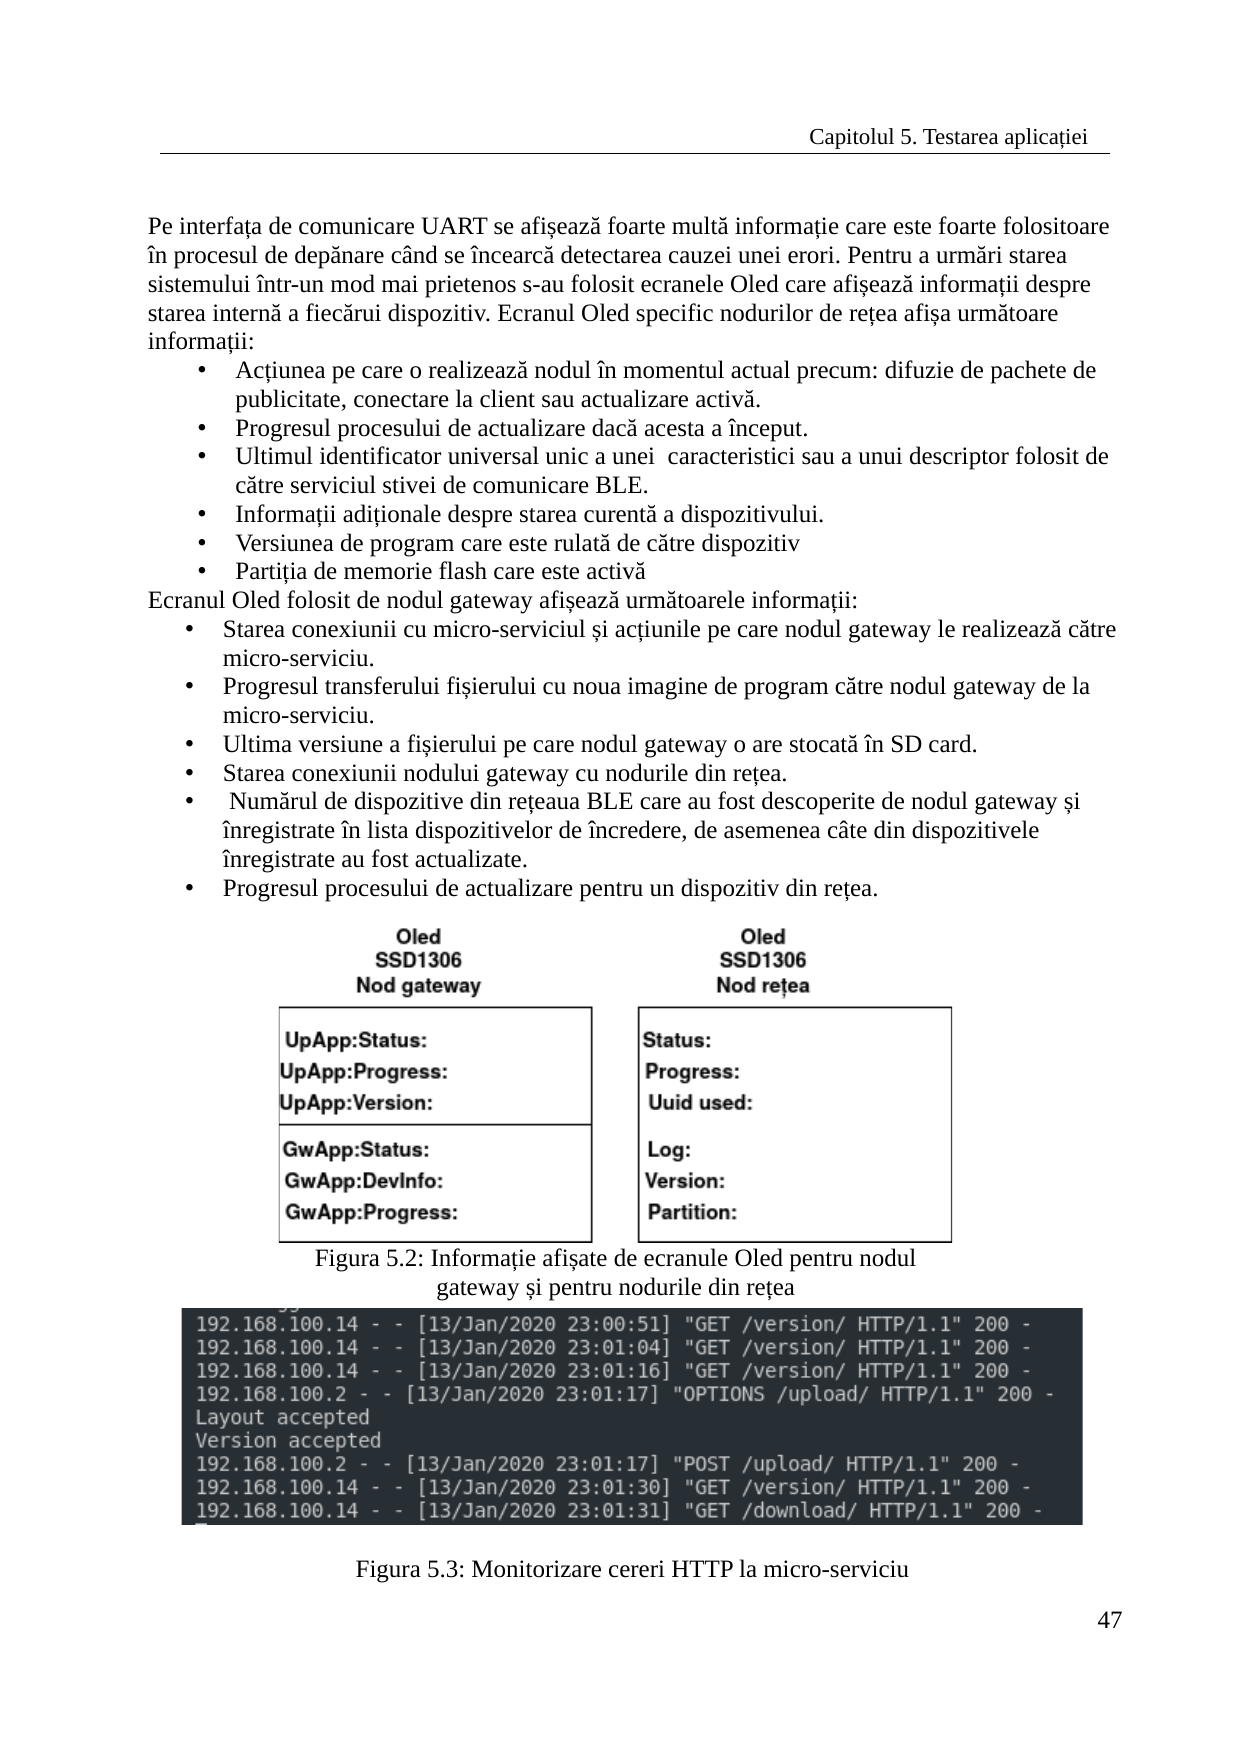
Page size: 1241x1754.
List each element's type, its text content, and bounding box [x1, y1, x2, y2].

list Ultimul identificator universal unic a unei caracteristici sau a unui descriptor folosit de către serviciul stivei de comunicare BLE. [198, 441, 1122, 499]
list Starea conexiunii cu micro-serviciul și acțiunile pe care nodul gateway le realizează către micro-serviciu. [185, 614, 1122, 671]
list Progresul procesului de actualizare dacă acesta a început. [198, 413, 1122, 441]
list Informații adiționale despre starea curentă a dispozitivului. [198, 499, 1122, 528]
list Ultima versiune a fișierului pe care nodul gateway o are stocată în SD card. [185, 729, 1122, 758]
picture [278, 924, 953, 1243]
list Progresul transferului fișierului cu noua imagine de program către nodul gateway de la micro-serviciu. [185, 671, 1122, 729]
text Ecranul Oled folosit de nodul gateway afișează următoarele informații: [148, 585, 1122, 614]
list Versiunea de program care este rulată de către dispozitiv [198, 528, 1122, 556]
list Numărul de dispozitive din rețeaua BLE care au fost descoperite de nodul gateway și înregistrate în lista dispozitivelor de încredere, de asemenea câte din dispozitivele înregistrate au fost actualizate. [185, 786, 1122, 873]
picture [181, 1308, 1083, 1525]
text Figura 5.2: Informație afișate de ecranule Oled pentru nodul gateway și pentru nodurile din rețea [279, 1243, 952, 1301]
text Pe interfața de comunicare UART se afișează foarte multă informație care este foarte folositoare în procesul de depănare când se încearcă detectarea cauzei unei erori. Pentru a urmări starea sistemului într-un mod mai prietenos s-au folosit ecranele Oled care afișează informații despre starea internă a fiecărui dispozitiv. Ecranul Oled specific nodurilor de rețea afișa următoare informații: [148, 211, 1122, 355]
list Acțiunea pe care o realizează nodul în momentul actual precum: difuzie de pachete de publicitate, conectare la client sau actualizare activă. [198, 355, 1122, 413]
list Progresul procesului de actualizare pentru un dispozitiv din rețea. [185, 873, 1122, 901]
list Starea conexiunii nodului gateway cu nodurile din rețea. [185, 758, 1122, 786]
list Partiția de memorie flash care este activă [198, 556, 1122, 585]
text Figura 5.3: Monitorizare cereri HTTP la micro-serviciu [182, 1525, 1083, 1583]
